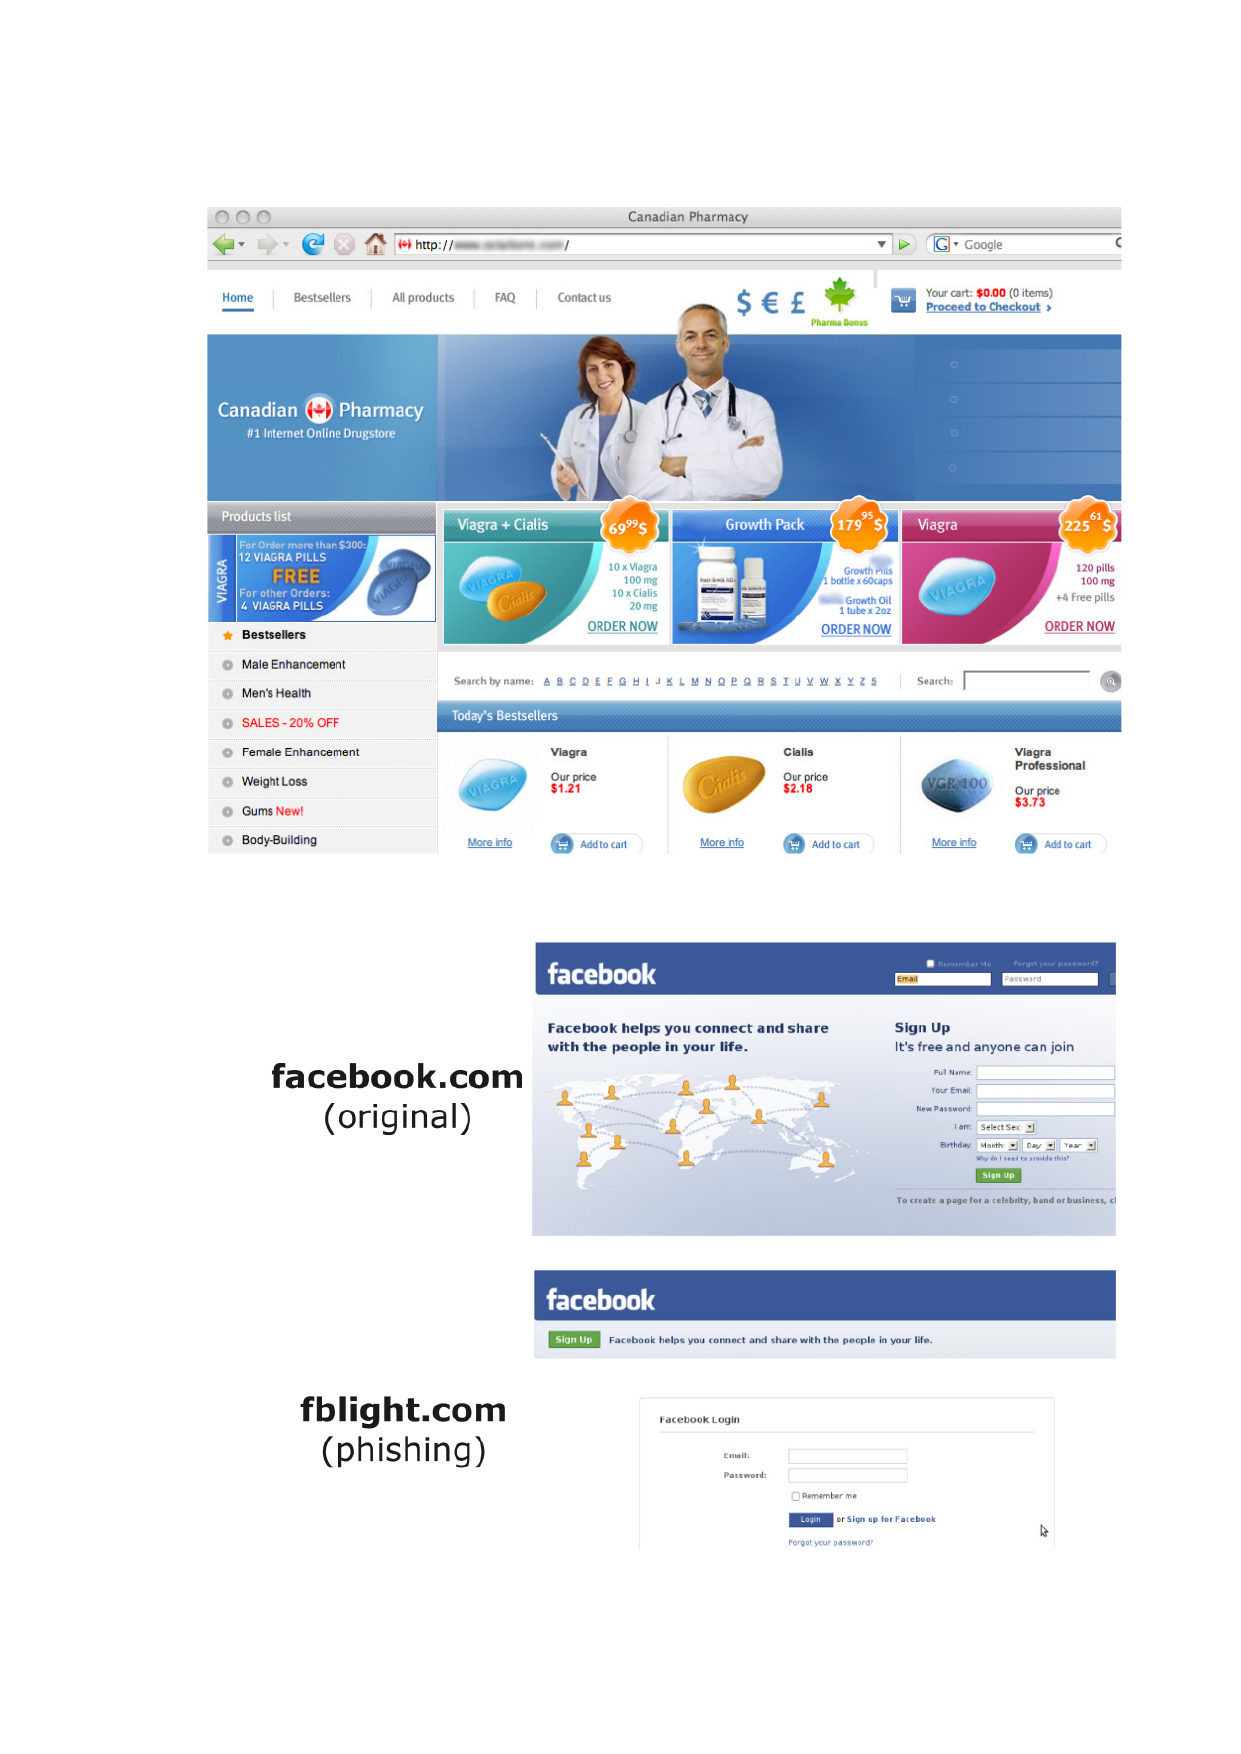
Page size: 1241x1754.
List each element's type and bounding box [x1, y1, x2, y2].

picture [207, 207, 1123, 888]
picture [224, 915, 1140, 1589]
